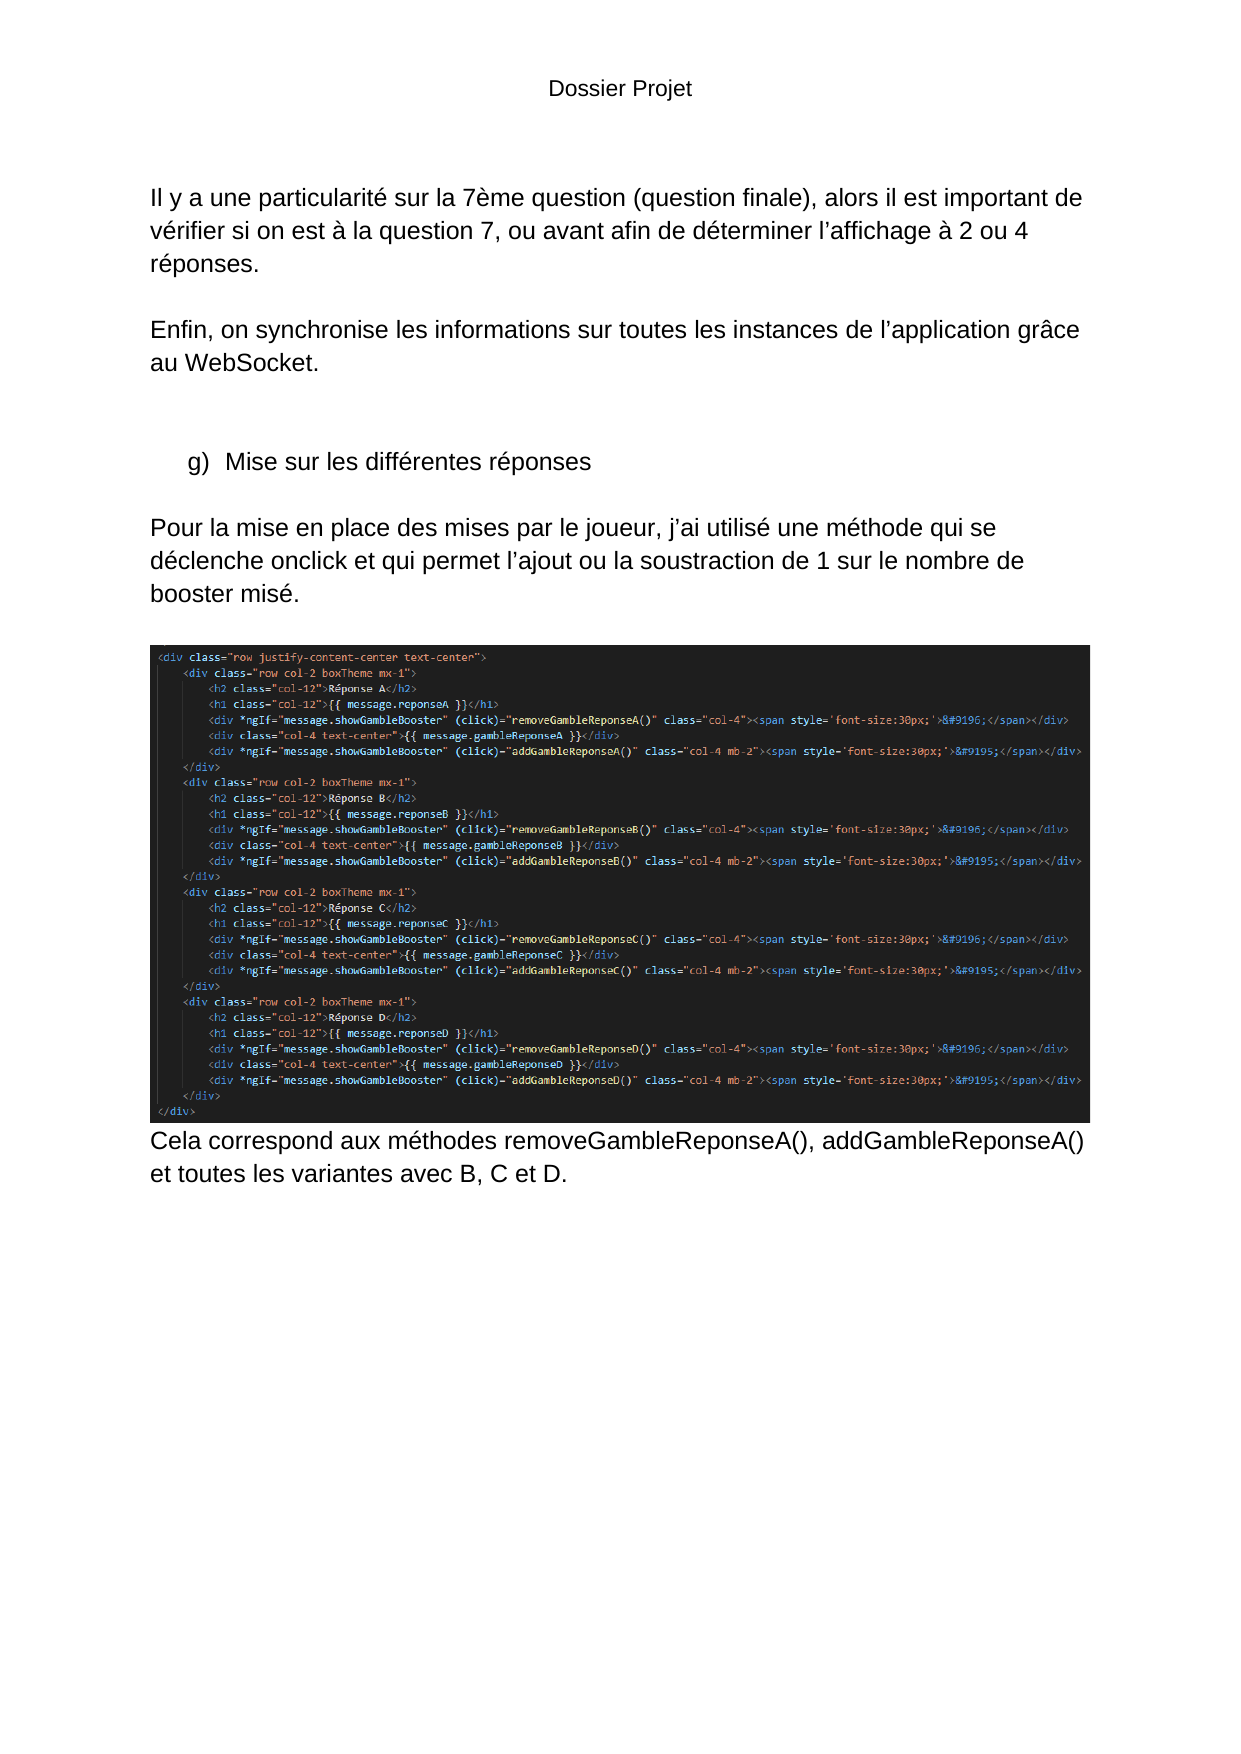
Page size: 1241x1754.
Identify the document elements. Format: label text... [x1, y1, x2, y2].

text Il y a une particularité sur la 7ème question (question finale), alors il est important de vérifier si on est à la question 7, ou avant afin de déterminer l’affichage à 2 ou 4 réponses. [150, 183, 1090, 278]
text Cela correspond aux méthodes removeGambleReponseA(), addGambleReponseA() et toutes les variantes avec B, C et D. [150, 1126, 1090, 1188]
list Mise sur les différentes réponses [187, 447, 1090, 476]
text Pour la mise en place des mises par le joueur, j’ai utilisé une méthode qui se déclenche onclick et qui permet l’ajout ou la soustraction de 1 sur le nombre de booster misé. [150, 513, 1090, 608]
text Enfin, on synchronise les informations sur toutes les instances de l’application grâce au WebSocket. [150, 315, 1090, 377]
picture [150, 645, 1091, 1123]
